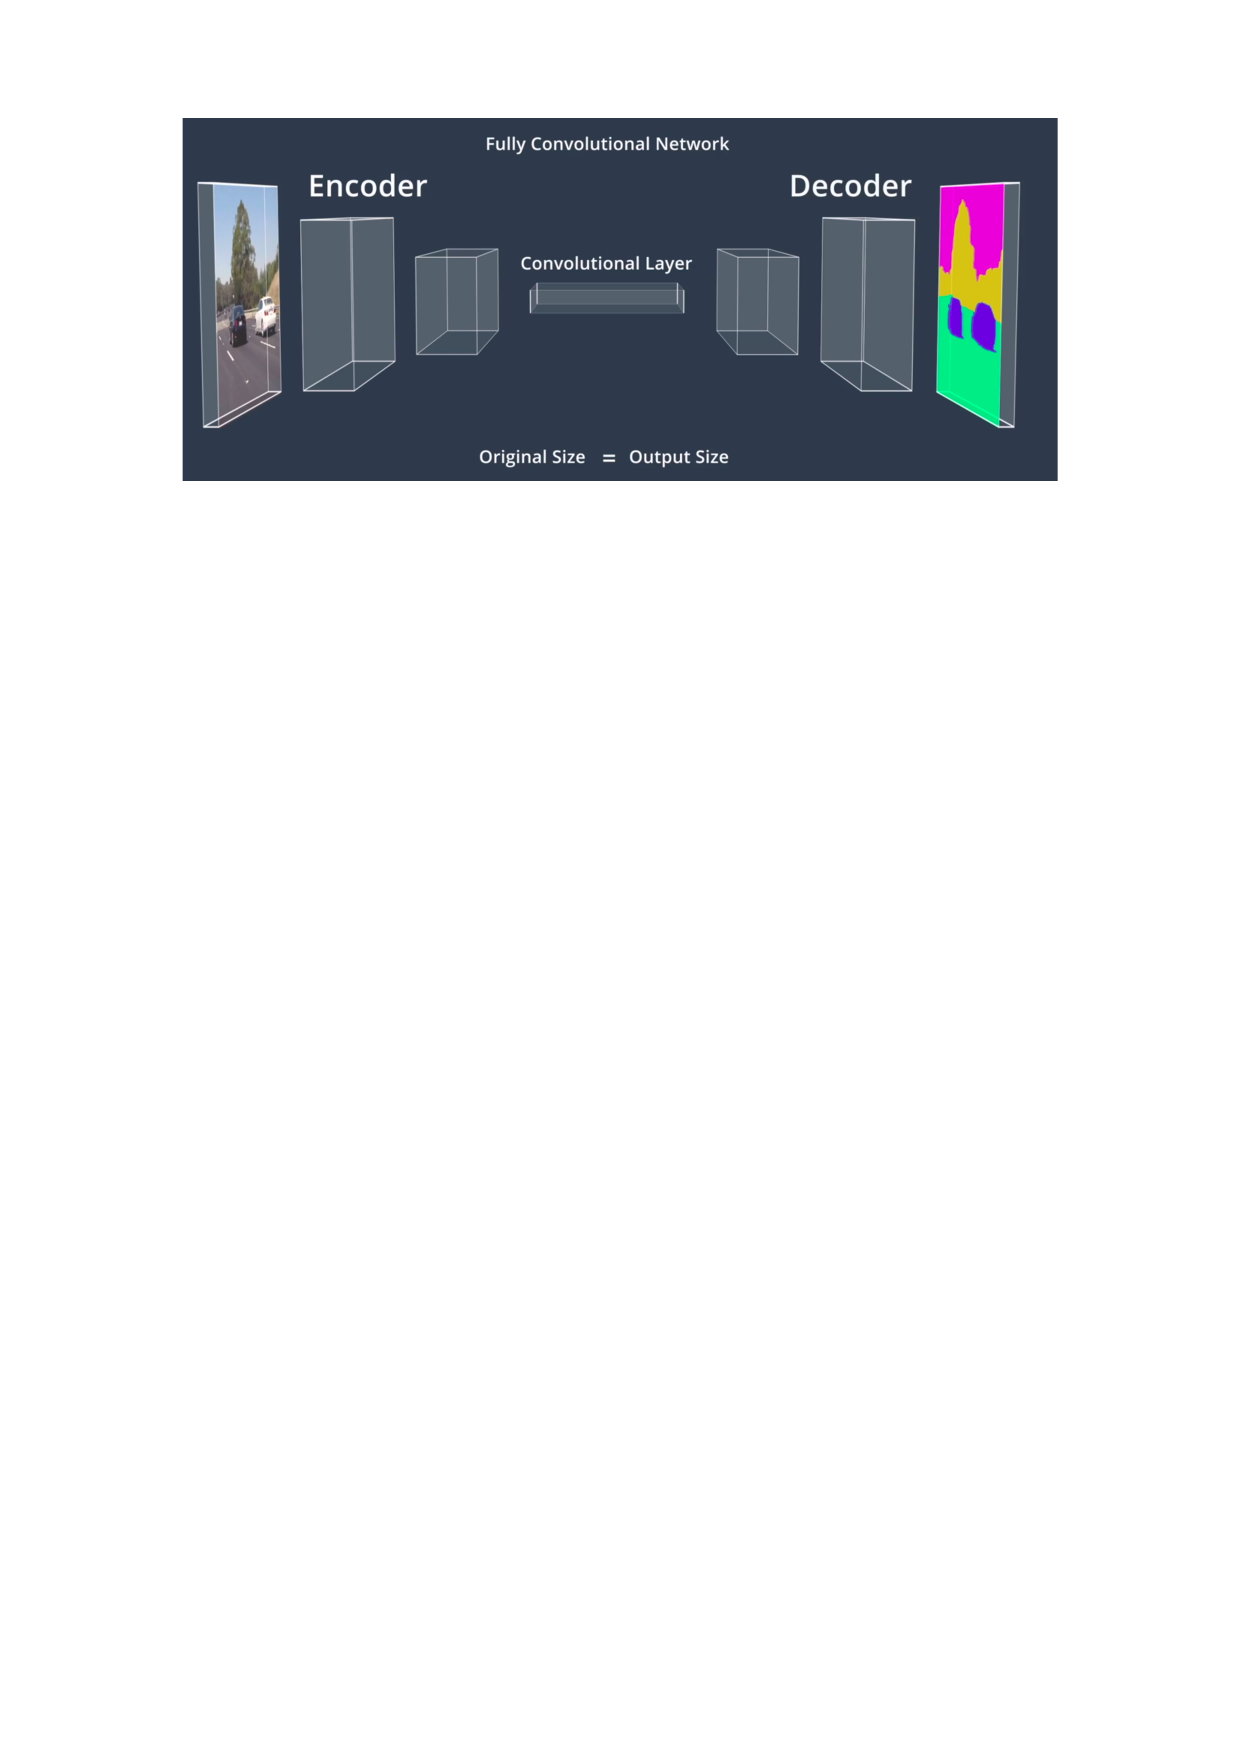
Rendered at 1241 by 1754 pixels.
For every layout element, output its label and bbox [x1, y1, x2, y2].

picture [182, 118, 1058, 481]
